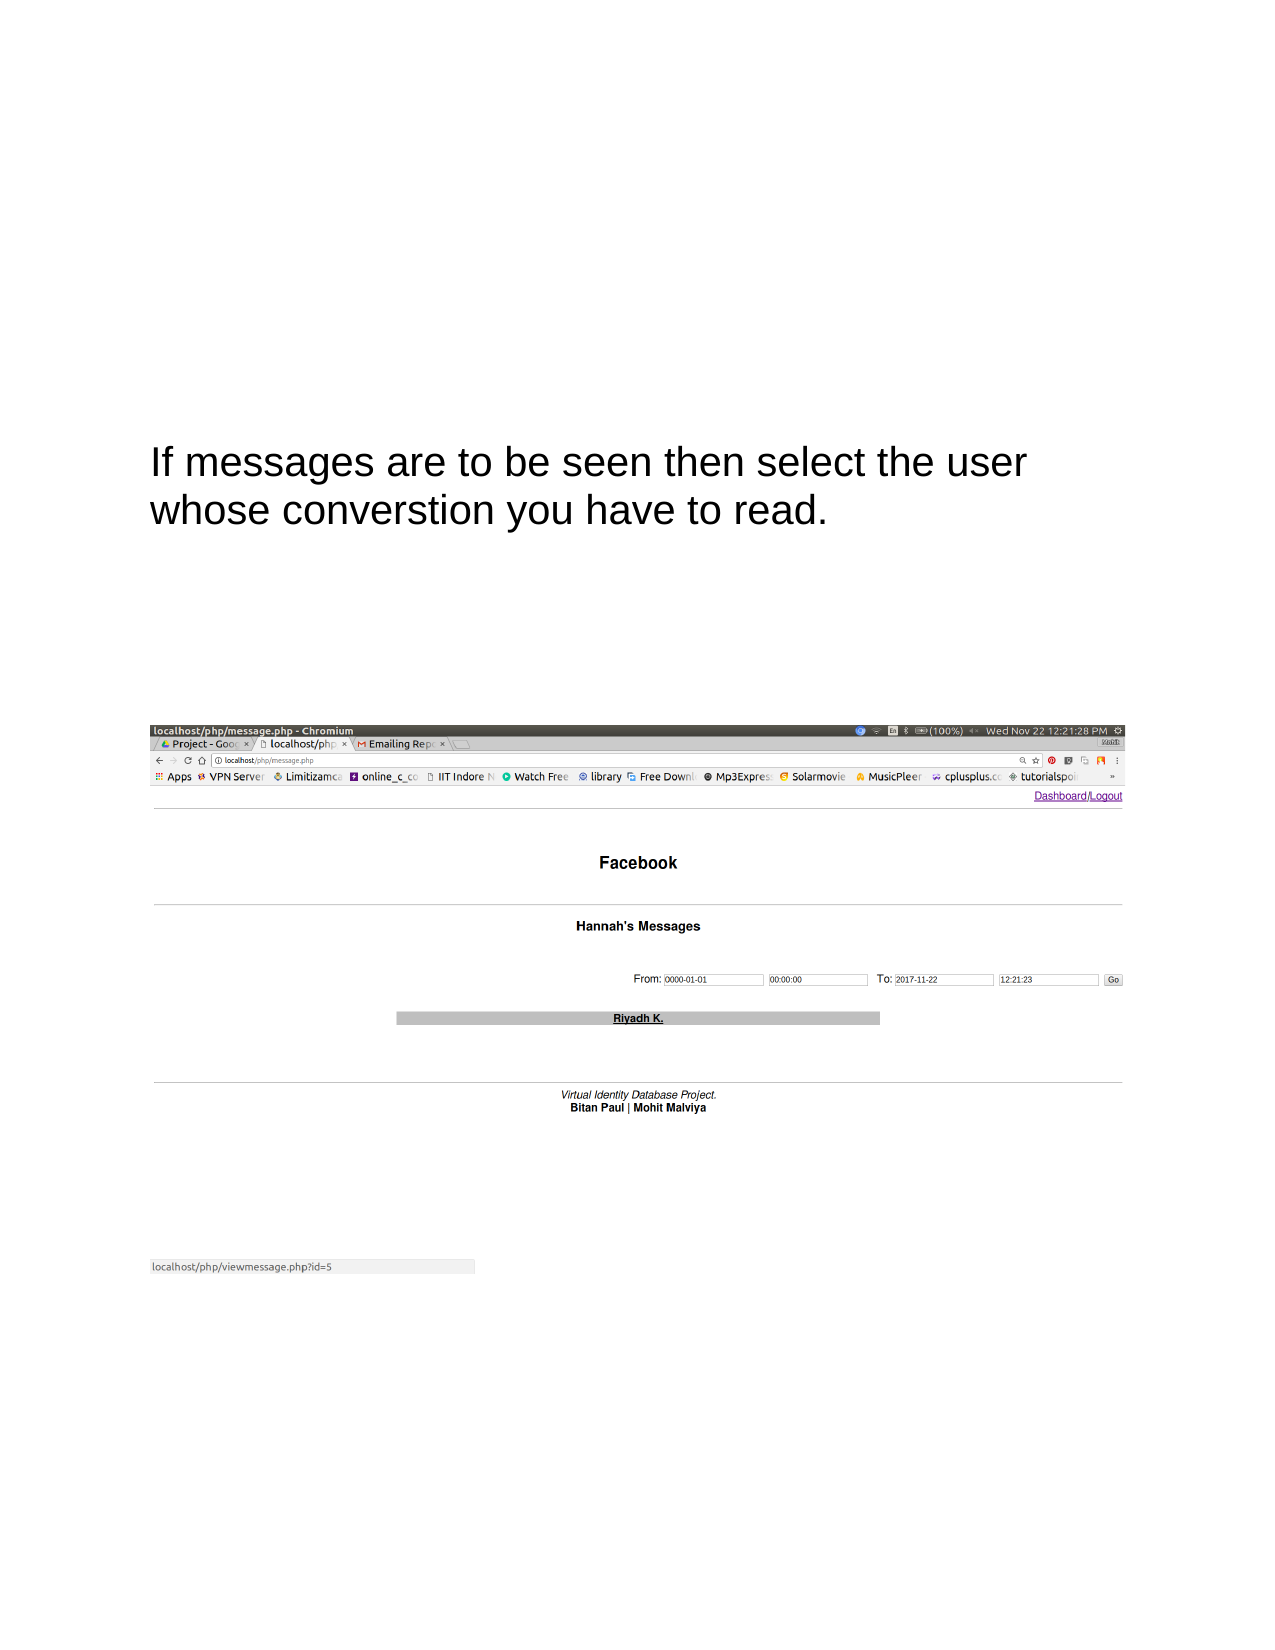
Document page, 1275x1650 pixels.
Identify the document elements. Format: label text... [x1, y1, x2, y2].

text If messages are to be seen then select the user whose converstion you have to read. [150, 437, 1125, 533]
picture [150, 725, 1125, 1274]
